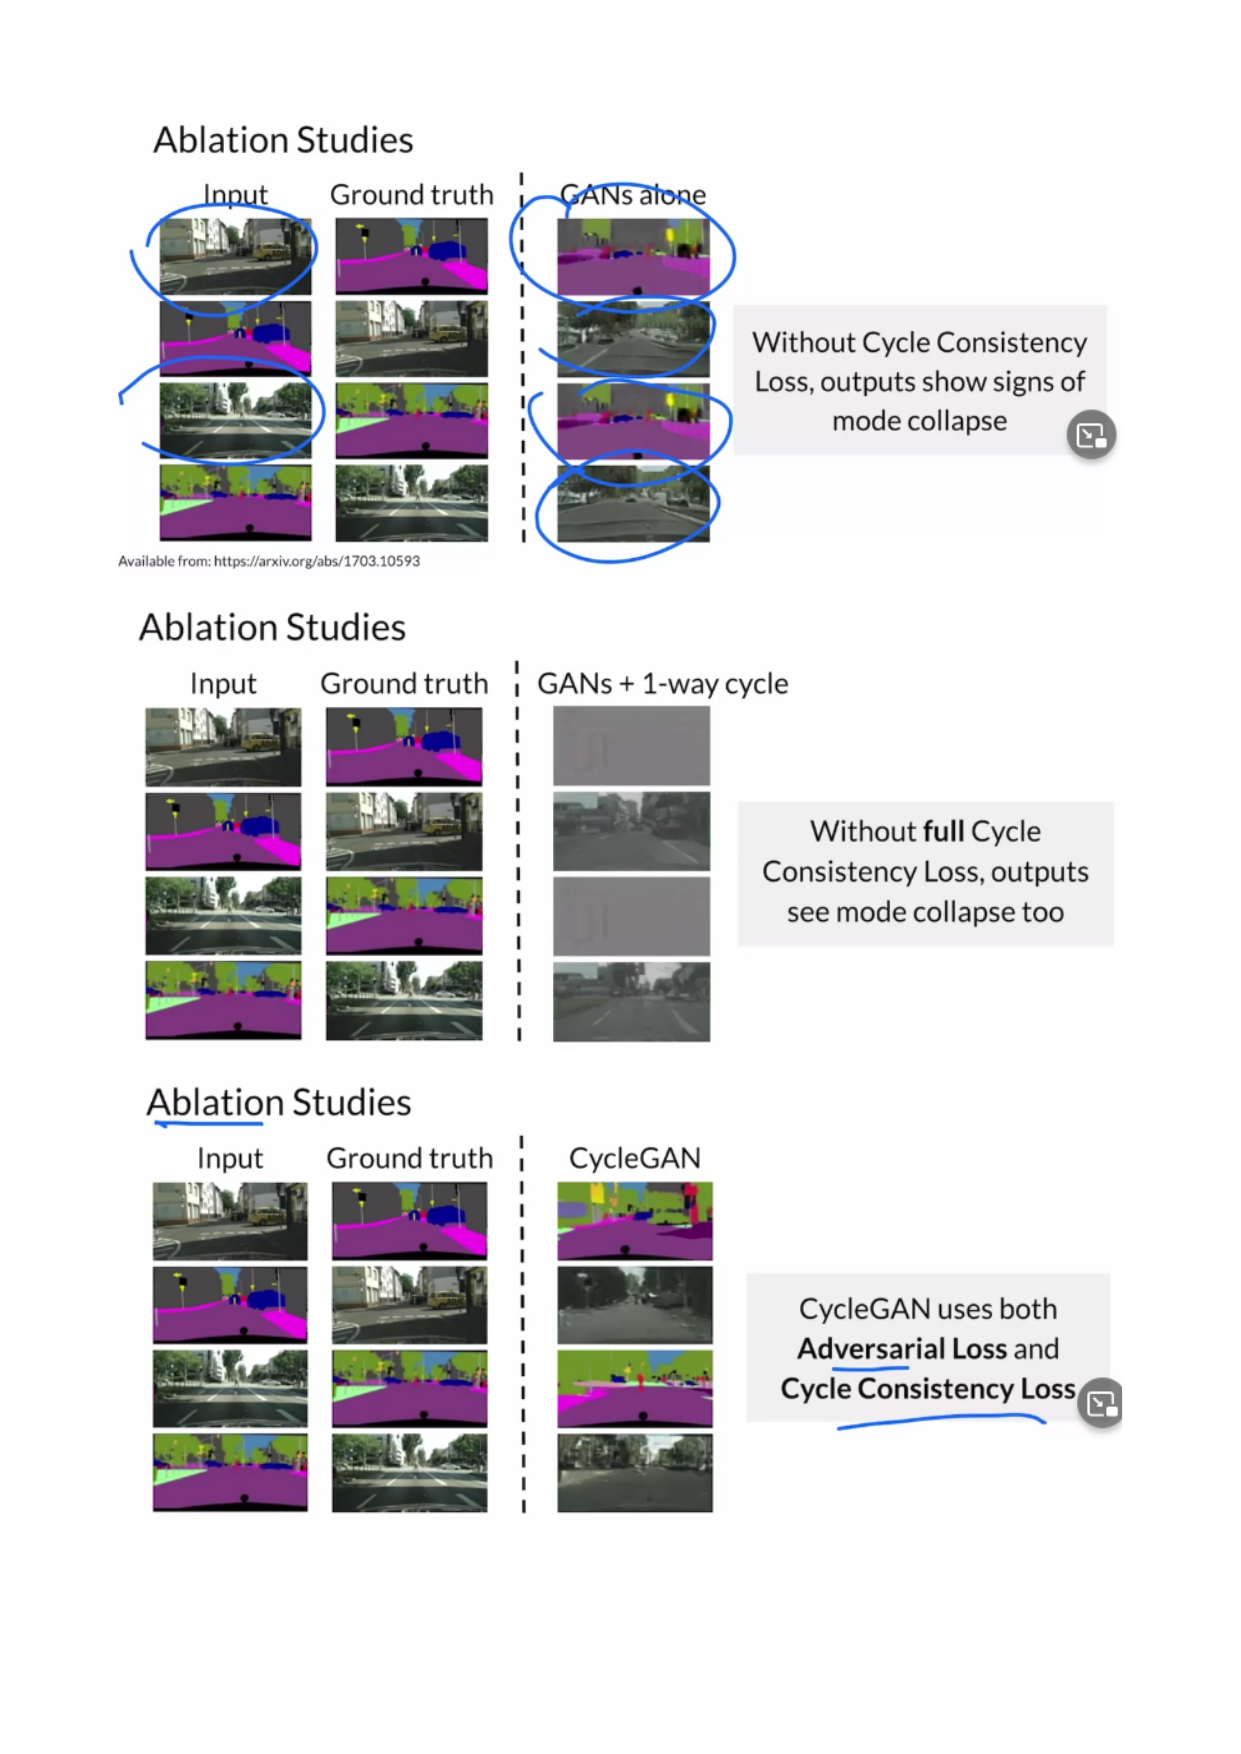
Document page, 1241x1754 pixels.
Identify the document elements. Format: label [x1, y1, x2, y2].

picture [118, 118, 1123, 578]
picture [118, 606, 1123, 1052]
picture [118, 1080, 1123, 1520]
